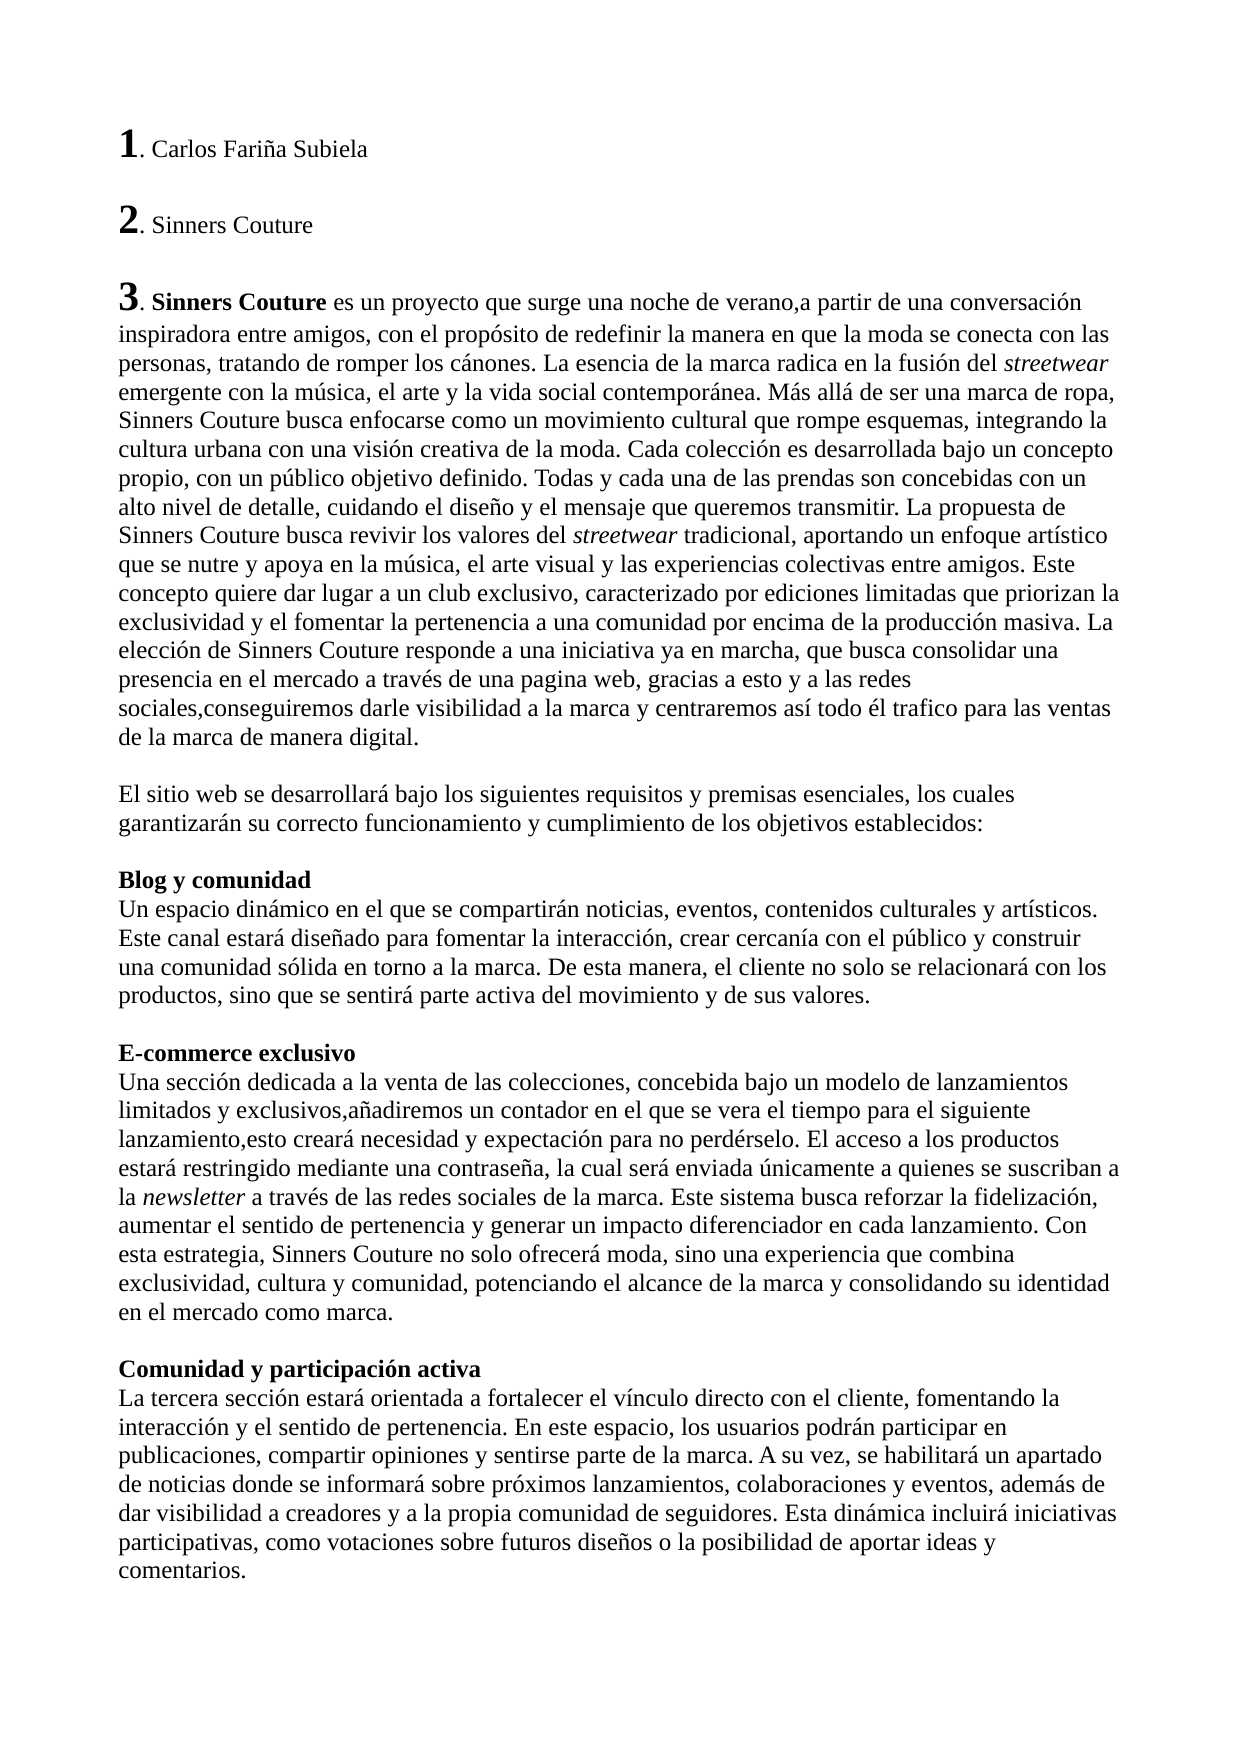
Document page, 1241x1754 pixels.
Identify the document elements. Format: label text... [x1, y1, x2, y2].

text Blog y comunidad [118, 866, 1122, 894]
text La tercera sección estará orientada a fortalecer el vínculo directo con el cliente, fomentando la interacción y el sentido de pertenencia. En este espacio, los usuarios podrán participar en publicaciones, compartir opiniones y sentirse parte de la marca. A su vez, se habilitará un apartado de noticias donde se informará sobre próximos lanzamientos, colaboraciones y eventos, además de dar visibilidad a creadores y a la propia comunidad de seguidores. Esta dinámica incluirá iniciativas participativas, como votaciones sobre futuros diseños o la posibilidad de aportar ideas y comentarios. [118, 1383, 1122, 1584]
text 1. Carlos Fariña Subiela [118, 118, 1122, 166]
text Una sección dedicada a la venta de las colecciones, concebida bajo un modelo de lanzamientos limitados y exclusivos,añadiremos un contador en el que se vera el tiempo para el siguiente lanzamiento,esto creará necesidad y expectación para no perdérselo. El acceso a los productos estará restringido mediante una contraseña, la cual será enviada únicamente a quienes se suscriban a la newsletter a través de las redes sociales de la marca. Este sistema busca reforzar la fidelización, aumentar el sentido de pertenencia y generar un impacto diferenciador en cada lanzamiento. Con esta estrategia, Sinners Couture no solo ofrecerá moda, sino una experiencia que combina exclusividad, cultura y comunidad, potenciando el alcance de la marca y consolidando su identidad en el mercado como marca. [118, 1067, 1122, 1326]
text 3. Sinners Couture es un proyecto que surge una noche de verano,a partir de una conversación inspiradora entre amigos, con el propósito de redefinir la manera en que la moda se conecta con las personas, tratando de romper los cánones. La esencia de la marca radica en la fusión del streetwear emergente con la música, el arte y la vida social contemporánea. Más allá de ser una marca de ropa, Sinners Couture busca enfocarse como un movimiento cultural que rompe esquemas, integrando la cultura urbana con una visión creativa de la moda. Cada colección es desarrollada bajo un concepto propio, con un público objetivo definido. Todas y cada una de las prendas son concebidas con un alto nivel de detalle, cuidando el diseño y el mensaje que queremos transmitir. La propuesta de Sinners Couture busca revivir los valores del streetwear tradicional, aportando un enfoque artístico que se nutre y apoya en la música, el arte visual y las experiencias colectivas entre amigos. Este concepto quiere dar lugar a un club exclusivo, caracterizado por ediciones limitadas que priorizan la exclusividad y el fomentar la pertenencia a una comunidad por encima de la producción masiva. La elección de Sinners Couture responde a una iniciativa ya en marcha, que busca consolidar una presencia en el mercado a través de una pagina web, gracias a esto y a las redes sociales,conseguiremos darle visibilidad a la marca y centraremos así todo él trafico para las ventas de la marca de manera digital. [118, 271, 1122, 751]
text Comunidad y participación activa [118, 1354, 1122, 1383]
text Un espacio dinámico en el que se compartirán noticias, eventos, contenidos culturales y artísticos. Este canal estará diseñado para fomentar la interacción, crear cercanía con el público y construir una comunidad sólida en torno a la marca. De esta manera, el cliente no solo se relacionará con los productos, sino que se sentirá parte activa del movimiento y de sus valores. [118, 894, 1122, 1009]
text El sitio web se desarrollará bajo los siguientes requisitos y premisas esenciales, los cuales garantizarán su correcto funcionamiento y cumplimiento de los objetivos establecidos: [118, 779, 1122, 837]
text E-commerce exclusivo [118, 1038, 1122, 1067]
text 2. Sinners Couture [118, 195, 1122, 243]
